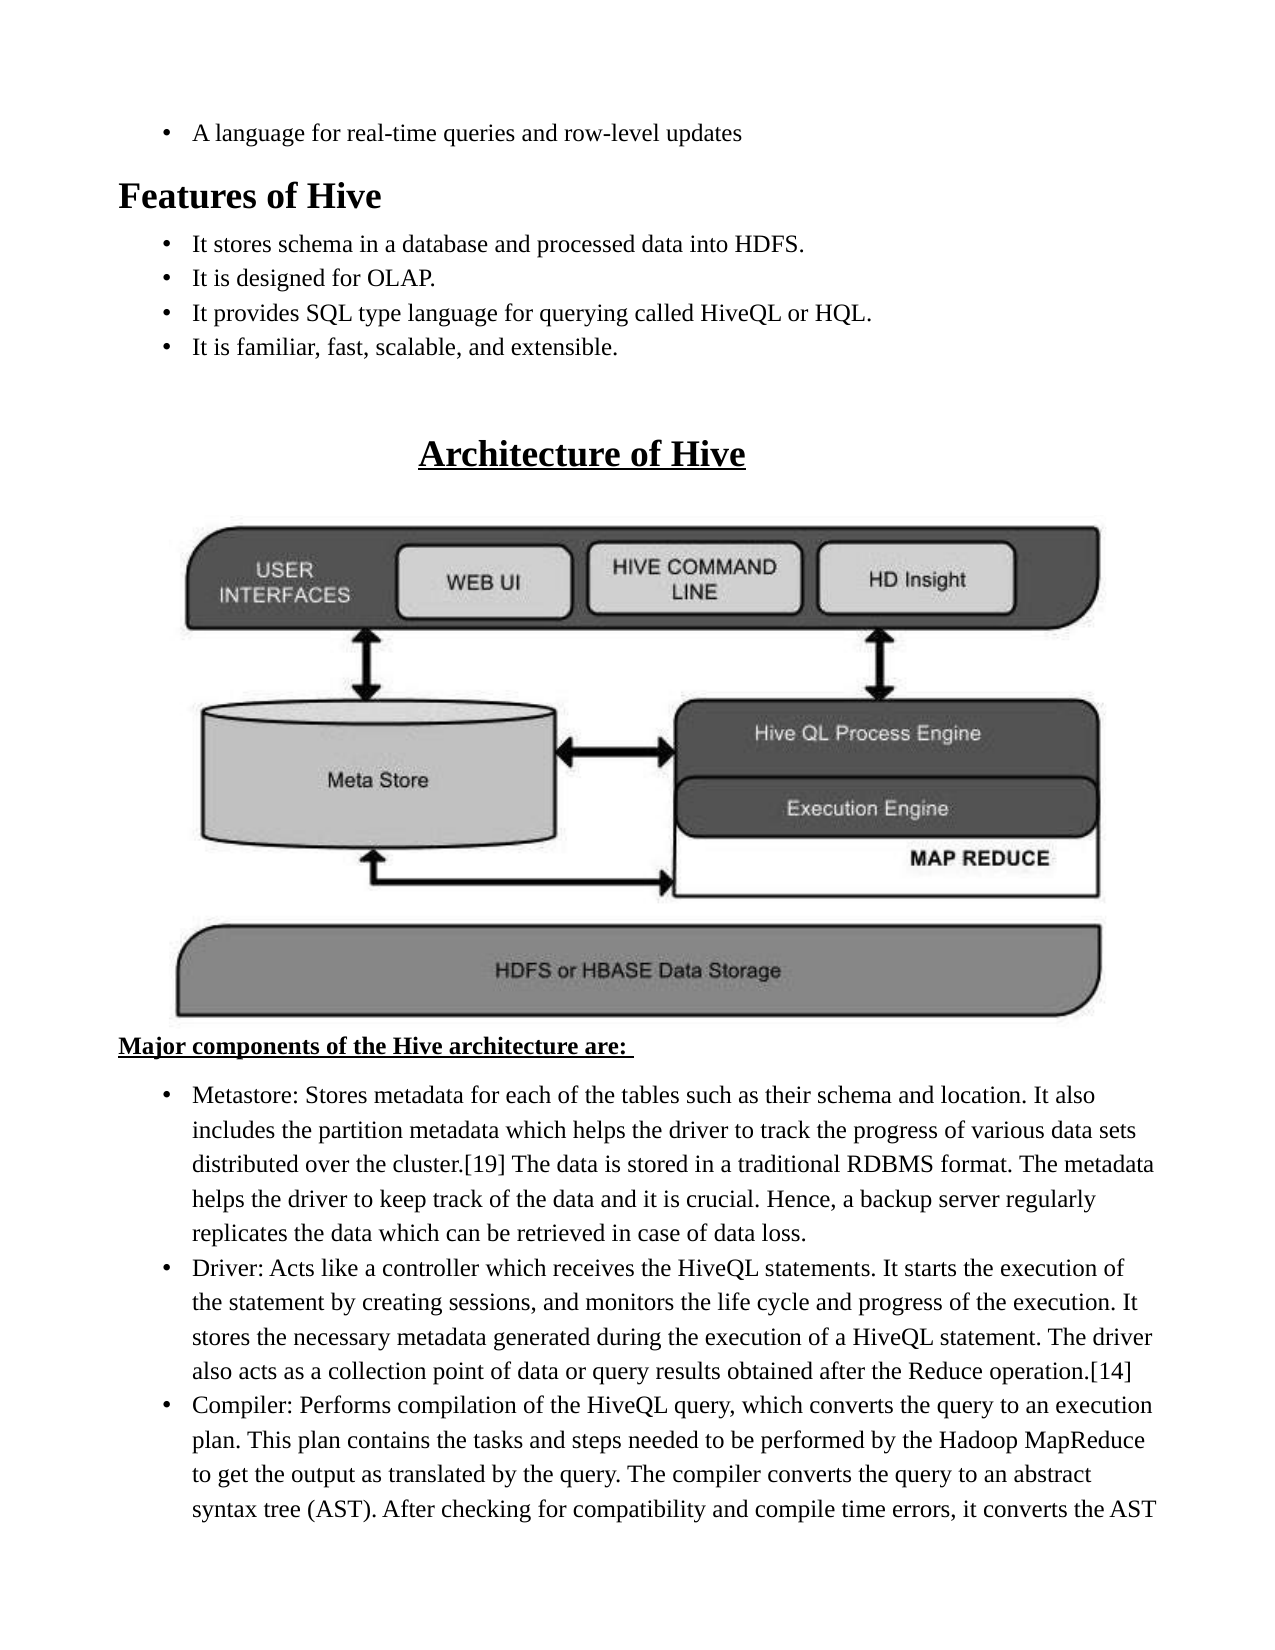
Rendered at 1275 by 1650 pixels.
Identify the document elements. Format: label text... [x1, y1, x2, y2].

subtitle Features of Hive [118, 173, 1157, 217]
list It is familiar, fast, scalable, and extensible. [162, 332, 1157, 361]
picture [168, 515, 1107, 1032]
list It provides SQL type language for querying called HiveQL or HQL. [162, 298, 1157, 327]
list It stores schema in a database and processed data into HDFS. [162, 229, 1157, 258]
text Major components of the Hive architecture are: [118, 544, 1157, 1060]
list Metastore: Stores metadata for each of the tables such as their schema and location. It also includes the partition metadata which helps the driver to track the progress of various data sets distributed over the cluster.[19] The data is stored in a traditional RDBMS format. The metadata helps the driver to keep track of the data and it is crucial. Hence, a backup server regularly replicates the data which can be retrieved in case of data loss. [162, 1080, 1157, 1247]
subtitle Architecture of Hive [118, 431, 1157, 474]
list Compiler: Performs compilation of the HiveQL query, which converts the query to an execution plan. This plan contains the tasks and steps needed to be performed by the Hadoop MapReduce to get the output as translated by the query. The compiler converts the query to an abstract syntax tree (AST). After checking for compatibility and compile time errors, it converts the AST [162, 1391, 1157, 1523]
list Driver: Acts like a controller which receives the HiveQL statements. It starts the execution of the statement by creating sessions, and monitors the life cycle and progress of the execution. It stores the necessary metadata generated during the execution of a HiveQL statement. The driver also acts as a collection point of data or query results obtained after the Reduce operation.[14] [162, 1253, 1157, 1385]
list A language for real-time queries and row-level updates [162, 118, 1157, 147]
list It is designed for OLAP. [162, 263, 1157, 292]
